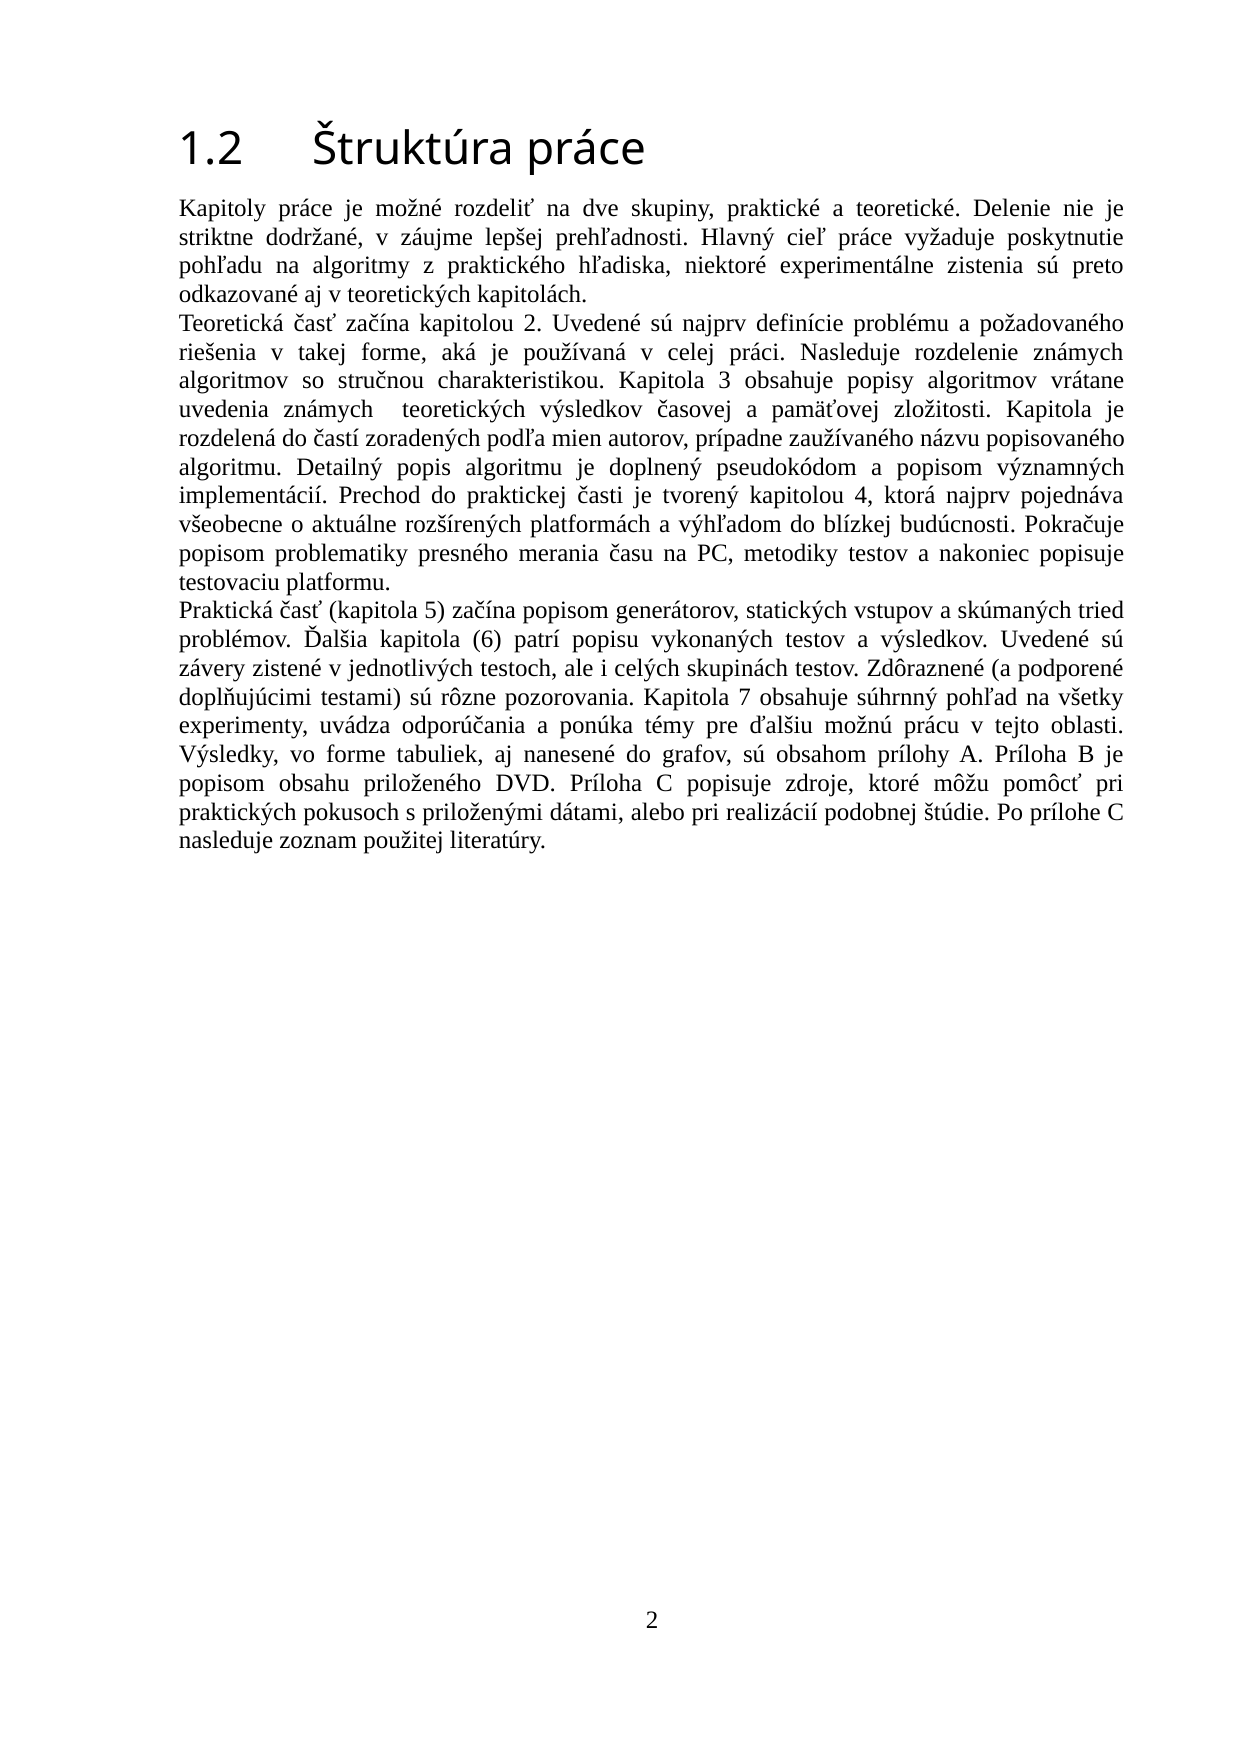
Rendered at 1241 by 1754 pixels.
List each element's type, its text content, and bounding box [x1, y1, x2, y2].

text Praktická časť (kapitola 5) začína popisom generátorov, statických vstupov a skúmaných tried problémov. Ďalšia kapitola (6) patrí popisu vykonaných testov a výsledkov. Uvedené sú závery zistené v jednotlivých testoch, ale i celých skupinách testov. Zdôraznené (a podporené doplňujúcimi testami) sú rôzne pozorovania. Kapitola 7 obsahuje súhrnný pohľad na všetky experimenty, uvádza odporúčania a ponúka témy pre ďalšiu možnú prácu v tejto oblasti. Výsledky, vo forme tabuliek, aj nanesené do grafov, sú obsahom prílohy A. Príloha B je popisom obsahu priloženého DVD. Príloha C popisuje zdroje, ktoré môžu pomôcť pri praktických pokusoch s priloženými dátami, alebo pri realizácií podobnej štúdie. Po prílohe C nasleduje zoznam použitej literatúry. [178, 595, 1125, 854]
text Teoretická časť začína kapitolou 2. Uvedené sú najprv definície problému a požadovaného riešenia v takej forme, aká je používaná v celej práci. Nasleduje rozdelenie známych algoritmov so stručnou charakteristikou. Kapitola 3 obsahuje popisy algoritmov vrátane uvedenia známych teoretických výsledkov časovej a pamäťovej zložitosti. Kapitola je rozdelená do častí zoradených podľa mien autorov, prípadne zaužívaného názvu popisovaného algoritmu. Detailný popis algoritmu je doplnený pseudokódom a popisom významných implementácií. Prechod do praktickej časti je tvorený kapitolou 4, ktorá najprv pojednáva všeobecne o aktuálne rozšírených platformách a výhľadom do blízkej budúcnosti. Pokračuje popisom problematiky presného merania času na PC, metodiky testov a nakoniec popisuje testovaciu platformu. [178, 308, 1125, 595]
subtitle Štruktúra práce [178, 116, 1125, 178]
text Kapitoly práce je možné rozdeliť na dve skupiny, praktické a teoretické. Delenie nie je striktne dodržané, v záujme lepšej prehľadnosti. Hlavný cieľ práce vyžaduje poskytnutie pohľadu na algoritmy z praktického hľadiska, niektoré experimentálne zistenia sú preto odkazované aj v teoretických kapitolách. [178, 193, 1125, 308]
